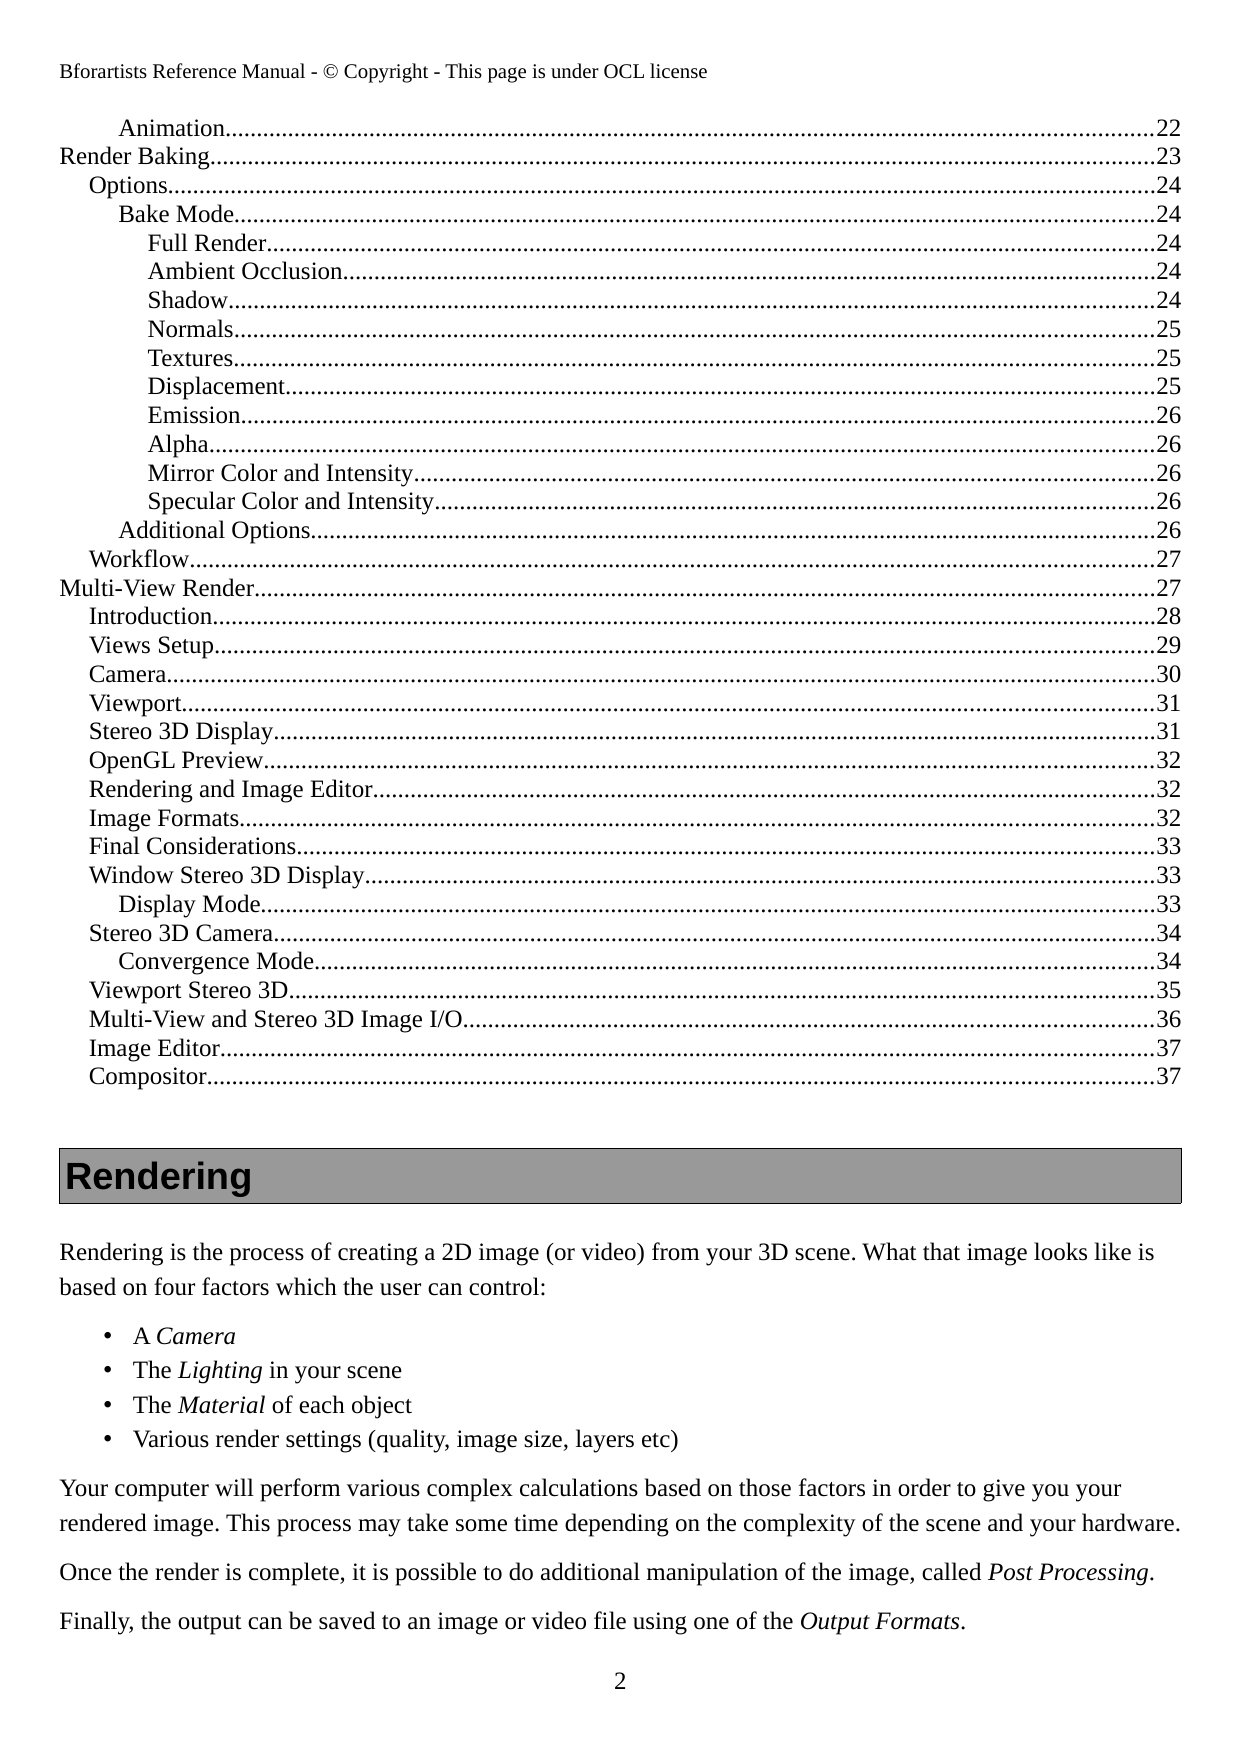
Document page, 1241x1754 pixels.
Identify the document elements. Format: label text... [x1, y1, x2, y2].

text Rendering is the process of creating a 2D image (or video) from your 3D scene. What that image looks like is based on four factors which the user can control: [59, 1237, 1181, 1301]
text Camera 30 [88, 659, 1181, 688]
text Mirror Color and Intensity 26 [147, 458, 1181, 486]
text Compositor 37 [88, 1061, 1181, 1090]
text Bake Mode 24 [118, 199, 1181, 228]
text Your computer will perform various complex calculations based on those factors in order to give you your rendered image. This process may take some time depending on the complexity of the scene and your hardware. [59, 1473, 1181, 1537]
text Display Mode 33 [118, 889, 1181, 918]
text Final Considerations 33 [88, 831, 1181, 860]
text Emission 26 [147, 400, 1181, 429]
text Animation 22 [118, 113, 1181, 141]
text Displacement 25 [147, 371, 1181, 400]
text OpenGL Preview 32 [88, 745, 1181, 774]
text Image Formats 32 [88, 803, 1181, 831]
text Viewport 31 [88, 688, 1181, 716]
text Viewport Stereo 3D 35 [88, 975, 1181, 1004]
text Rendering and Image Editor 32 [88, 774, 1181, 803]
text Window Stereo 3D Display 33 [88, 860, 1181, 889]
table_header Rendering [60, 1149, 1181, 1203]
text Once the render is complete, it is possible to do additional manipulation of the image, called Post Processing. [59, 1557, 1181, 1586]
text Ambient Occlusion 24 [147, 256, 1181, 285]
text Convergence Mode 34 [118, 946, 1181, 975]
text Render Baking 23 [59, 141, 1181, 170]
text Shadow 24 [147, 285, 1181, 314]
list A Camera [103, 1321, 1181, 1350]
text Additional Options 26 [118, 515, 1181, 544]
text Multi-View and Stereo 3D Image I/O 36 [88, 1004, 1181, 1033]
text Introduction 28 [88, 601, 1181, 630]
text Full Render 24 [147, 228, 1181, 256]
text Normals 25 [147, 314, 1181, 343]
text Multi-View Render 27 [59, 573, 1181, 601]
text Image Editor 37 [88, 1033, 1181, 1061]
list The Material of each object [103, 1390, 1181, 1419]
text Views Setup 29 [88, 630, 1181, 659]
text Stereo 3D Display 31 [88, 716, 1181, 745]
text Stereo 3D Camera 34 [88, 918, 1181, 946]
list Various render settings (quality, image size, layers etc) [103, 1424, 1181, 1453]
text Options 24 [88, 170, 1181, 199]
text Textures 25 [147, 343, 1181, 371]
text Finally, the output can be saved to an image or video file using one of the Output Formats. [59, 1606, 1181, 1635]
text Alpha 26 [147, 429, 1181, 458]
text Workflow 27 [88, 544, 1181, 573]
list The Lighting in your scene [103, 1355, 1181, 1384]
text Specular Color and Intensity 26 [147, 486, 1181, 515]
